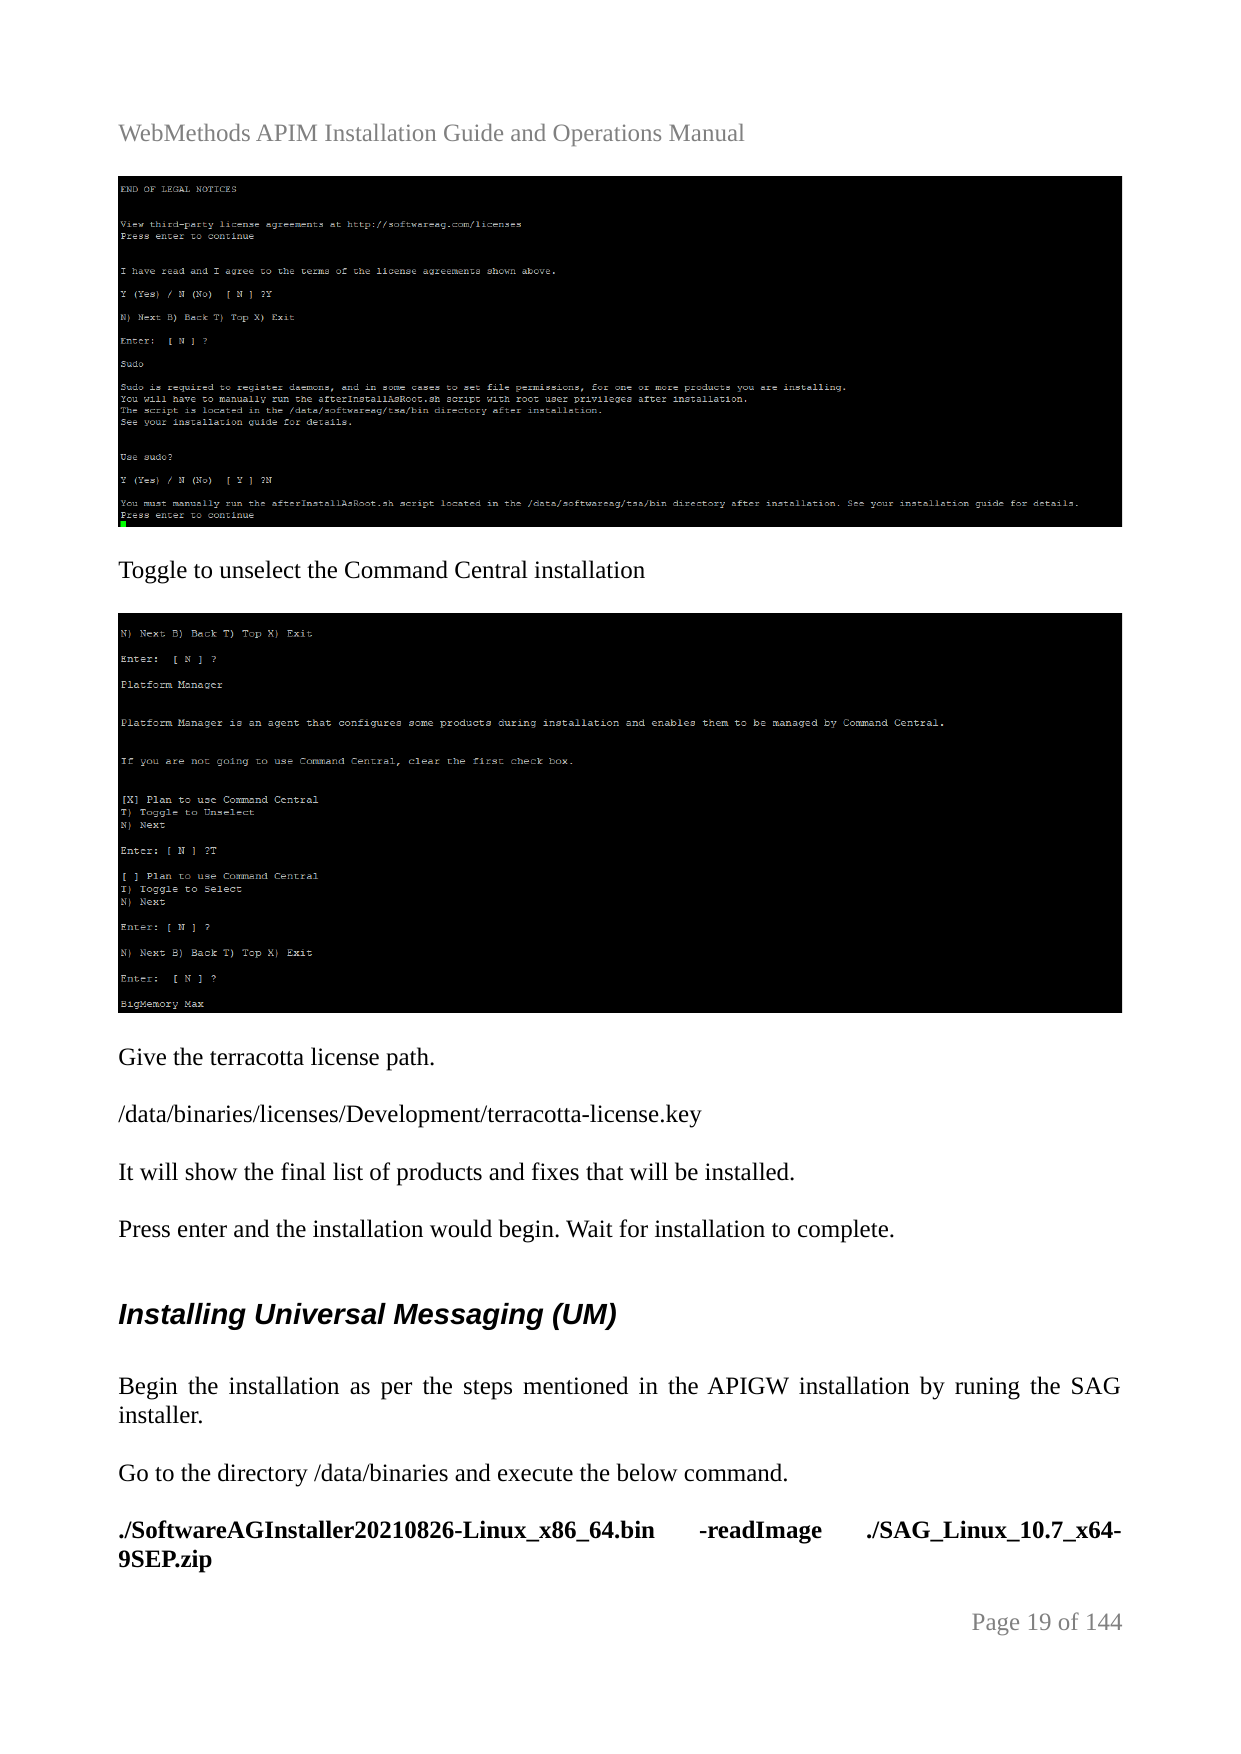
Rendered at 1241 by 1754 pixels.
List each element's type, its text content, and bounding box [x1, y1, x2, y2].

text Toggle to unselect the Command Central installation [118, 556, 1122, 584]
subtitle Installing Universal Messaging (UM) [118, 1297, 1122, 1330]
text Go to the directory /data/binaries and execute the below command. [118, 1458, 1122, 1486]
text /data/binaries/licenses/Development/terracotta-license.key [118, 1099, 1122, 1128]
text Press enter and the installation would begin. Wait for installation to complete. [118, 1214, 1122, 1243]
picture [118, 613, 1123, 1013]
text ./SoftwareAGInstaller20210826-Linux_x86_64.bin -readImage ./SAG_Linux_10.7_x64-9SEP.zip [118, 1515, 1122, 1573]
picture [118, 176, 1123, 527]
text Begin the installation as per the steps mentioned in the APIGW installation by runing the SAG installer. [118, 1371, 1122, 1429]
text It will show the final list of products and fixes that will be installed. [118, 1157, 1122, 1185]
text Give the terracotta license path. [118, 1042, 1122, 1070]
